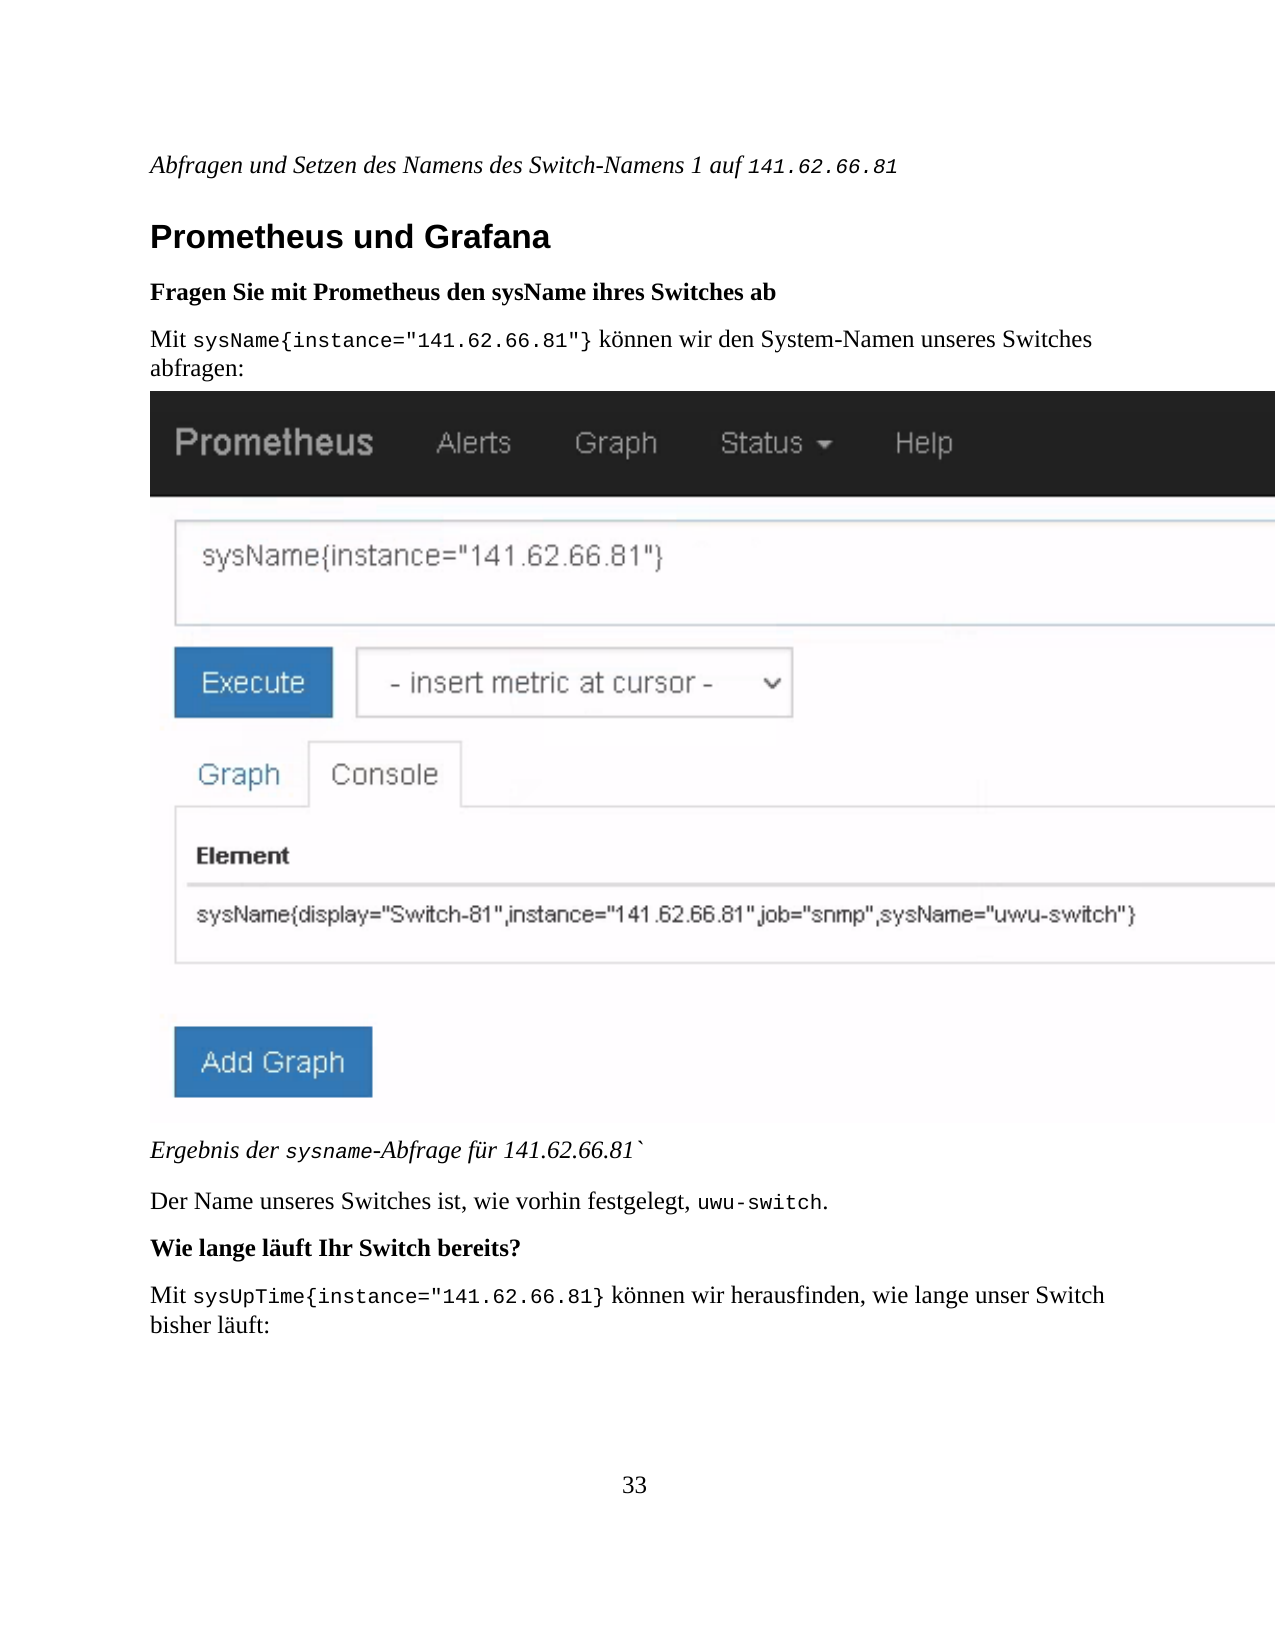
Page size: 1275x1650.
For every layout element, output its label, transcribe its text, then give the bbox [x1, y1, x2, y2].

text Mit sysUpTime{instance="141.62.66.81} können wir herausfinden, wie lange unser Switch bisher läuft: [150, 1280, 1125, 1338]
text Mit sysName{instance="141.62.66.81"} können wir den System-Namen unseres Switches abfragen: [150, 324, 1125, 382]
picture [150, 391, 1275, 1123]
text Ergebnis der sysname-Abfrage für 141.62.66.81` [150, 1135, 1125, 1164]
subtitle Prometheus und Grafana [150, 217, 1125, 256]
text Abfragen und Setzen des Namens des Switch-Namens 1 auf 141.62.66.81 [150, 150, 1125, 179]
text Der Name unseres Switches ist, wie vorhin festgelegt, uwu-switch. [150, 1186, 1125, 1216]
text Wie lange läuft Ihr Switch bereits? [150, 1233, 1125, 1262]
text Fragen Sie mit Prometheus den sysName ihres Switches ab [150, 277, 1125, 306]
